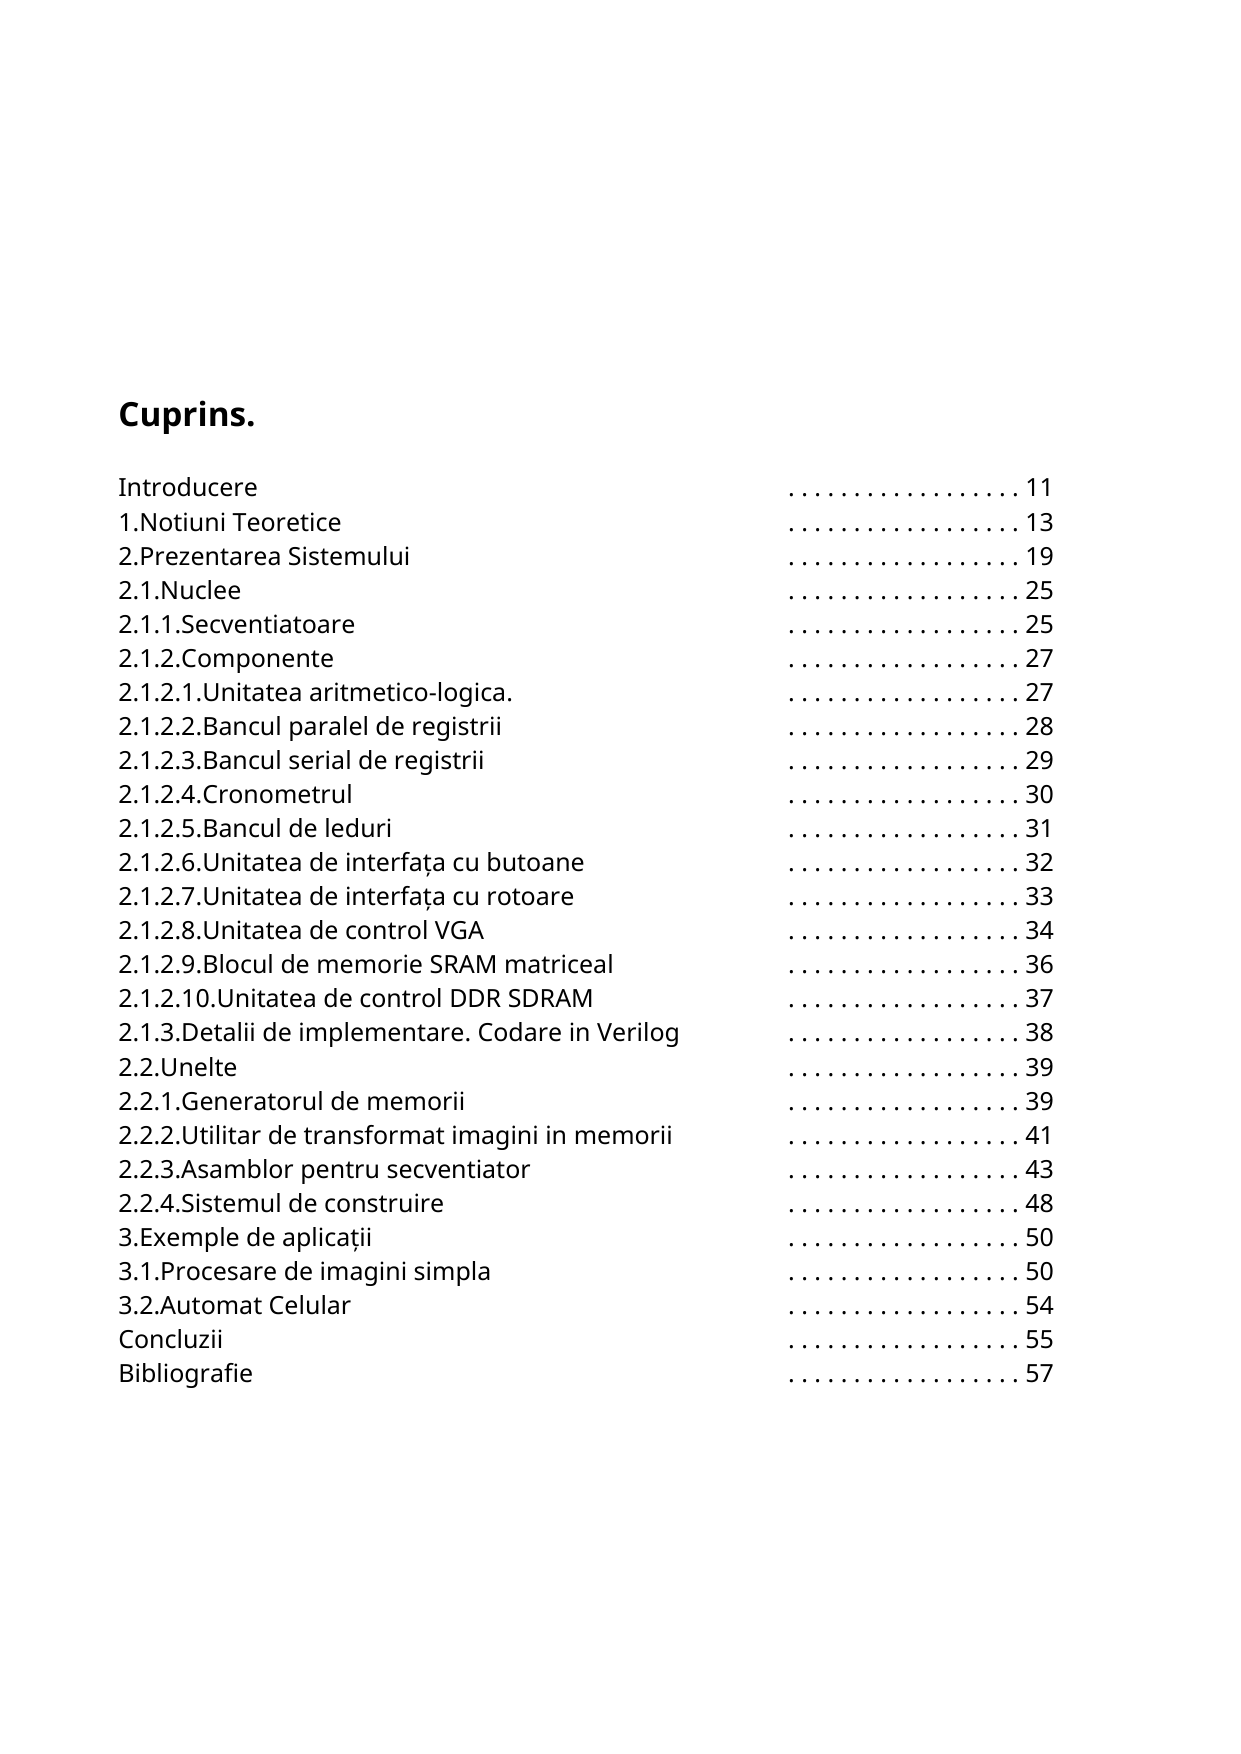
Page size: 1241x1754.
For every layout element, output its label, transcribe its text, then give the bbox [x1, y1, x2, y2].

text . . . . . . . . . . . . . . . . . . 25 [788, 572, 1122, 606]
text 2.1.2.10.Unitatea de control DDR SDRAM [118, 981, 788, 1015]
text . . . . . . . . . . . . . . . . . . 28 [788, 708, 1122, 743]
text . . . . . . . . . . . . . . . . . . 54 [788, 1288, 1122, 1322]
text . . . . . . . . . . . . . . . . . . 29 [788, 743, 1122, 777]
text 2.1.2.5.Bancul de leduri [118, 811, 788, 845]
text 2.1.1.Secventiatoare [118, 606, 788, 640]
text . . . . . . . . . . . . . . . . . . 39 [788, 1083, 1122, 1117]
text . . . . . . . . . . . . . . . . . . 33 [788, 879, 1122, 913]
text 3.1.Procesare de imagini simpla [118, 1253, 788, 1288]
text . . . . . . . . . . . . . . . . . . 37 [788, 981, 1122, 1015]
text . . . . . . . . . . . . . . . . . . 31 [788, 811, 1122, 845]
text 2.2.Unelte [118, 1049, 788, 1083]
text 2.Prezentarea Sistemului [118, 538, 788, 572]
text 2.1.2.3.Bancul serial de registrii [118, 743, 788, 777]
text Bibliografie [118, 1356, 788, 1390]
text 3.2.Automat Celular [118, 1288, 788, 1322]
text 2.1.2.9.Blocul de memorie SRAM matriceal [118, 947, 788, 981]
text Introducere [118, 470, 788, 504]
text . . . . . . . . . . . . . . . . . . 55 [788, 1322, 1122, 1356]
text 2.1.2.4.Cronometrul [118, 777, 788, 811]
text . . . . . . . . . . . . . . . . . . 50 [788, 1253, 1122, 1288]
text . . . . . . . . . . . . . . . . . . 50 [788, 1219, 1122, 1253]
text . . . . . . . . . . . . . . . . . . 13 [788, 504, 1122, 538]
text . . . . . . . . . . . . . . . . . . 38 [788, 1015, 1122, 1049]
text 2.1.3.Detalii de implementare. Codare in Verilog [118, 1015, 788, 1049]
text . . . . . . . . . . . . . . . . . . 39 [788, 1049, 1122, 1083]
text 2.2.3.Asamblor pentru secventiator [118, 1151, 788, 1185]
text . . . . . . . . . . . . . . . . . . 43 [788, 1151, 1122, 1185]
text 2.2.4.Sistemul de construire [118, 1185, 788, 1219]
text 2.1.2.6.Unitatea de interfața cu butoane [118, 845, 788, 879]
text . . . . . . . . . . . . . . . . . . 27 [788, 640, 1122, 674]
text 2.1.2.1.Unitatea aritmetico-logica. [118, 674, 788, 708]
text 2.2.1.Generatorul de memorii [118, 1083, 788, 1117]
text . . . . . . . . . . . . . . . . . . 57 [788, 1356, 1122, 1390]
text . . . . . . . . . . . . . . . . . . 19 [788, 538, 1122, 572]
text . . . . . . . . . . . . . . . . . . 32 [788, 845, 1122, 879]
text 1.Notiuni Teoretice [118, 504, 788, 538]
text Cuprins. [118, 391, 1122, 436]
text . . . . . . . . . . . . . . . . . . 34 [788, 913, 1122, 947]
text 3.Exemple de aplicații [118, 1219, 788, 1253]
text 2.1.Nuclee [118, 572, 788, 606]
text Concluzii [118, 1322, 788, 1356]
text 2.1.2.2.Bancul paralel de registrii [118, 708, 788, 743]
text 2.2.2.Utilitar de transformat imagini in memorii [118, 1117, 788, 1151]
text . . . . . . . . . . . . . . . . . . 25 [788, 606, 1122, 640]
text 2.1.2.8.Unitatea de control VGA [118, 913, 788, 947]
text . . . . . . . . . . . . . . . . . . 41 [788, 1117, 1122, 1151]
text . . . . . . . . . . . . . . . . . . 48 [788, 1185, 1122, 1219]
text . . . . . . . . . . . . . . . . . . 30 [788, 777, 1122, 811]
text . . . . . . . . . . . . . . . . . . 36 [788, 947, 1122, 981]
text 2.1.2.Componente [118, 640, 788, 674]
text . . . . . . . . . . . . . . . . . . 11 [788, 470, 1122, 504]
text . . . . . . . . . . . . . . . . . . 27 [788, 674, 1122, 708]
text 2.1.2.7.Unitatea de interfața cu rotoare [118, 879, 788, 913]
